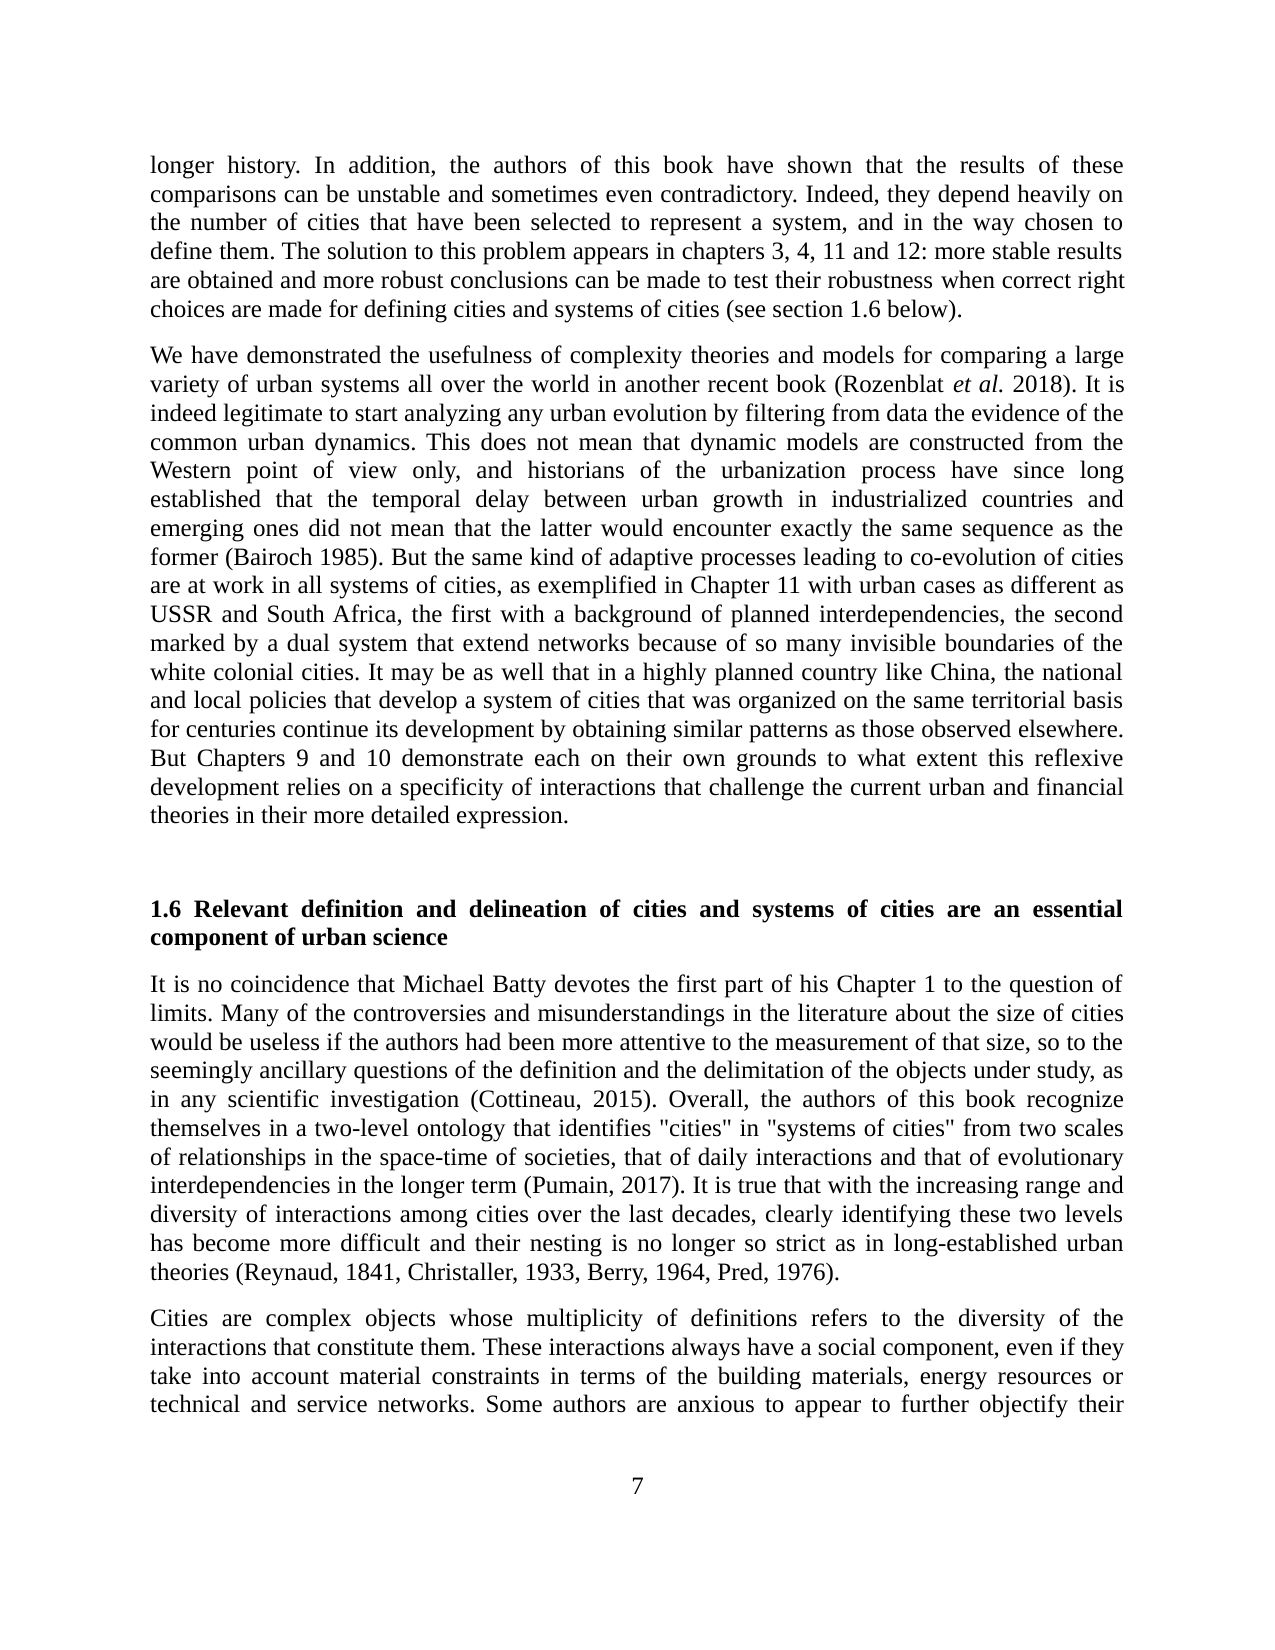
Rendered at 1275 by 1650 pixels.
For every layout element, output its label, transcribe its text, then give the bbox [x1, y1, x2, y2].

text longer history. In addition, the authors of this book have shown that the results of these comparisons can be unstable and sometimes even contradictory. Indeed, they depend heavily on the number of cities that have been selected to represent a system, and in the way chosen to define them. The solution to this problem appears in chapters 3, 4, 11 and 12: more stable results are obtained and more robust conclusions can be made to test their robustness when correct right choices are made for defining cities and systems of cities (see section 1.6 below). [150, 150, 1125, 322]
text We have demonstrated the usefulness of complexity theories and models for comparing a large variety of urban systems all over the world in another recent book (Rozenblat et al. 2018). It is indeed legitimate to start analyzing any urban evolution by filtering from data the evidence of the common urban dynamics. This does not mean that dynamic models are constructed from the Western point of view only, and historians of the urbanization process have since long established that the temporal delay between urban growth in industrialized countries and emerging ones did not mean that the latter would encounter exactly the same sequence as the former (Bairoch 1985). But the same kind of adaptive processes leading to co-evolution of cities are at work in all systems of cities, as exemplified in Chapter 11 with urban cases as different as USSR and South Africa, the first with a background of planned interdependencies, the second marked by a dual system that extend networks because of so many invisible boundaries of the white colonial cities. It may be as well that in a highly planned country like China, the national and local policies that develop a system of cities that was organized on the same territorial basis for centuries continue its development by obtaining similar patterns as those observed elsewhere. But Chapters 9 and 10 demonstrate each on their own grounds to what extent this reflexive development relies on a specificity of interactions that challenge the current urban and financial theories in their more detailed expression. [150, 340, 1125, 829]
text It is no coincidence that Michael Batty devotes the first part of his Chapter 1 to the question of limits. Many of the controversies and misunderstandings in the literature about the size of cities would be useless if the authors had been more attentive to the measurement of that size, so to the seemingly ancillary questions of the definition and the delimitation of the objects under study, as in any scientific investigation (Cottineau, 2015). Overall, the authors of this book recognize themselves in a two-level ontology that identifies "cities" in "systems of cities" from two scales of relationships in the space-time of societies, that of daily interactions and that of evolutionary interdependencies in the longer term (Pumain, 2017). It is true that with the increasing range and diversity of interactions among cities over the last decades, clearly identifying these two levels has become more difficult and their nesting is no longer so strict as in long-established urban theories (Reynaud, 1841, Christaller, 1933, Berry, 1964, Pred, 1976). [150, 969, 1125, 1285]
text Cities are complex objects whose multiplicity of definitions refers to the diversity of the interactions that constitute them. These interactions always have a social component, even if they take into account material constraints in terms of the building materials, energy resources or technical and service networks. Some authors are anxious to appear to further objectify their [150, 1303, 1125, 1418]
text 1.6 Relevant definition and delineation of cities and systems of cities are an essential component of urban science [150, 894, 1125, 951]
